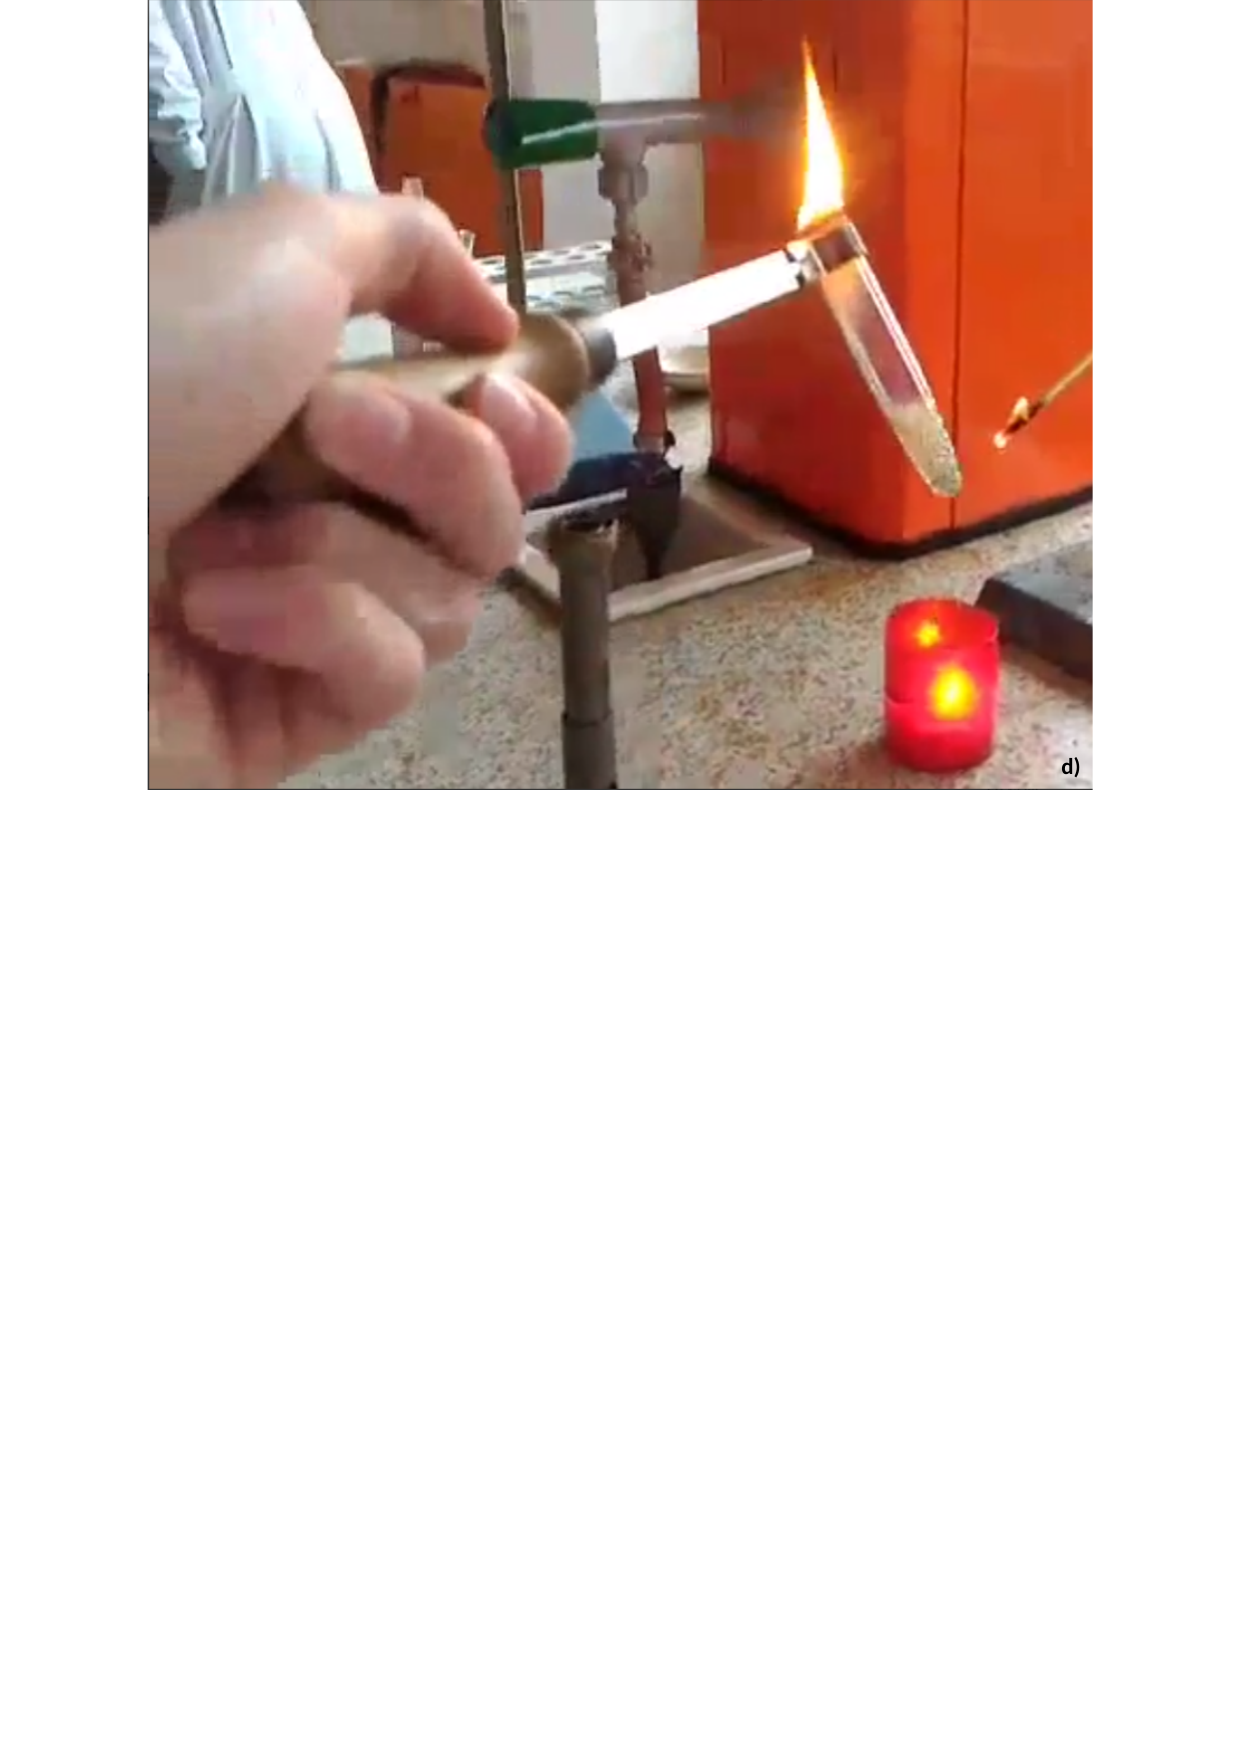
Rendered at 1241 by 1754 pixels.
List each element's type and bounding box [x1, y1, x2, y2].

picture [147, 0, 1093, 790]
